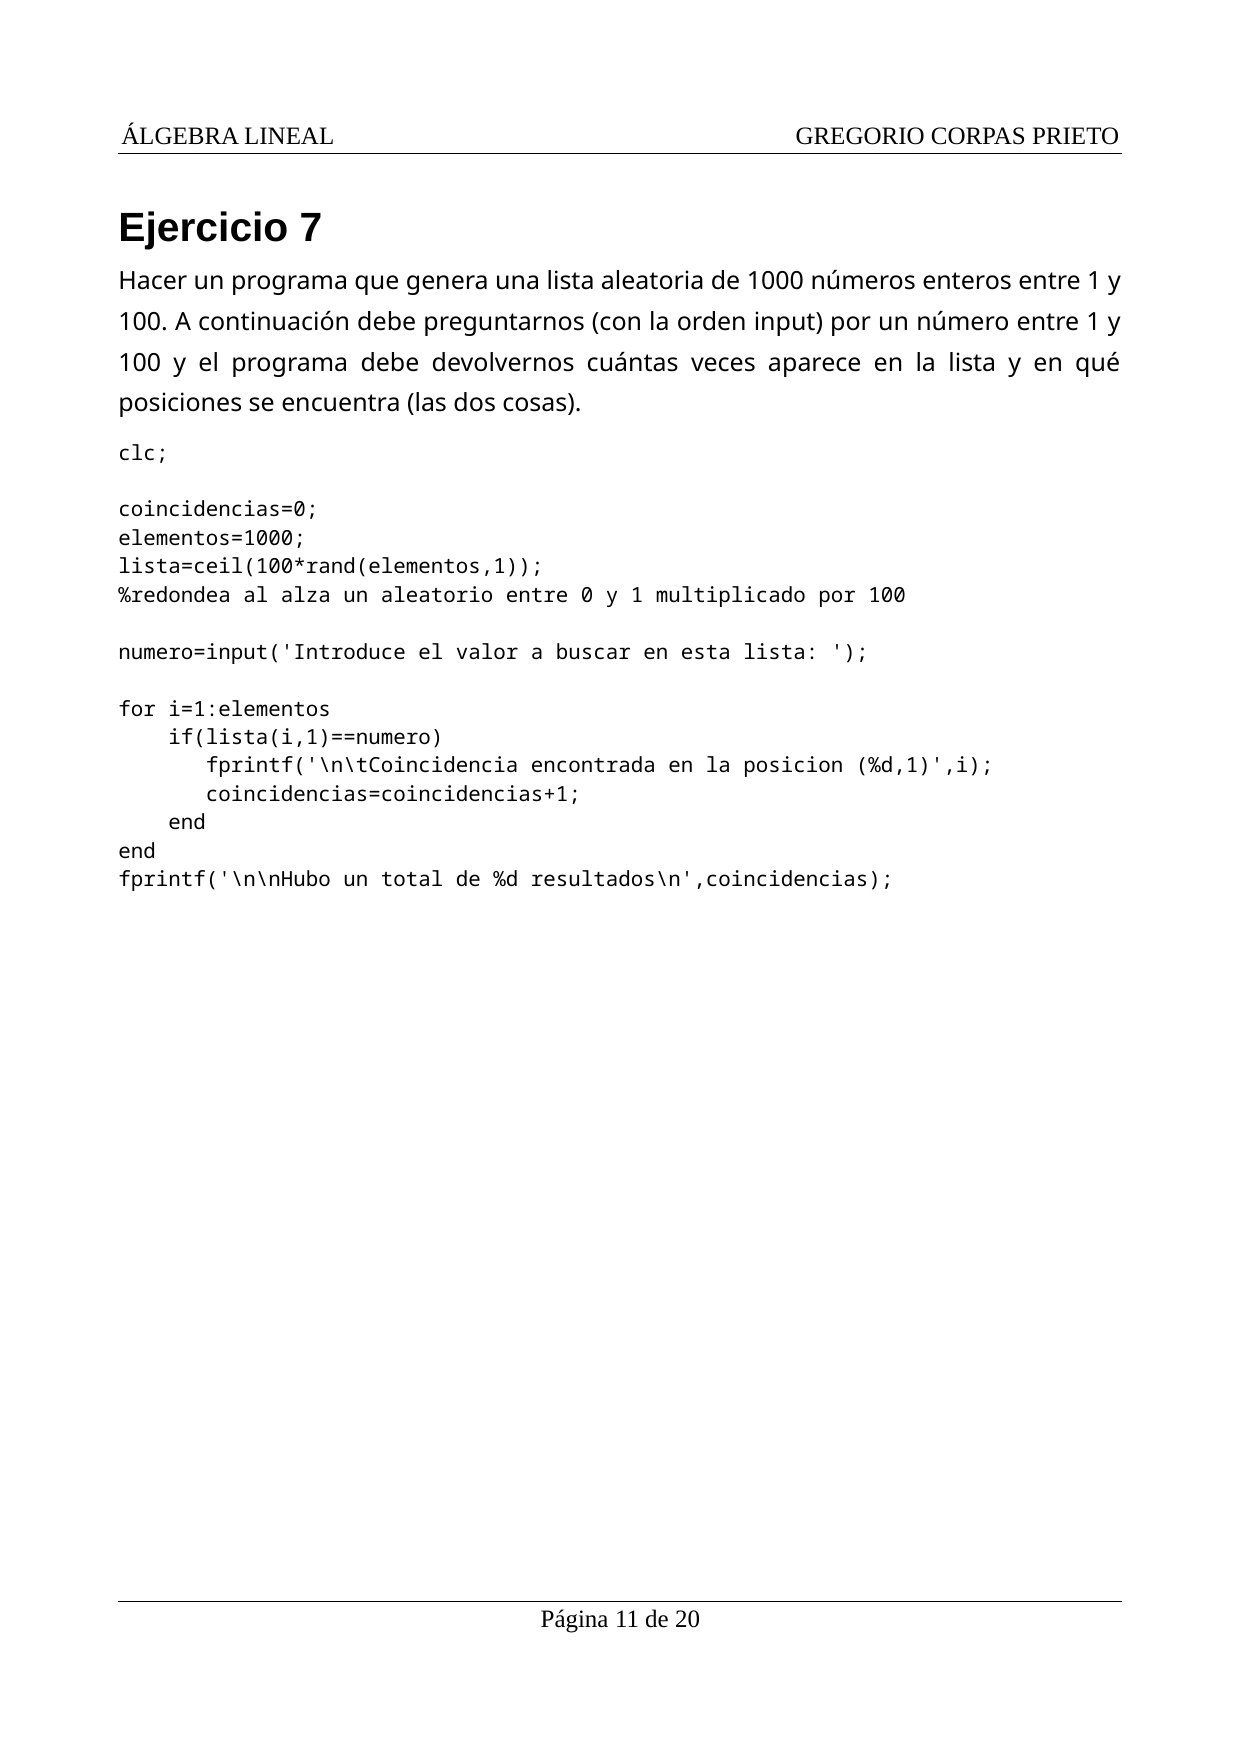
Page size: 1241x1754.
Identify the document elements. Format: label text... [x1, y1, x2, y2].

text Hacer un programa que genera una lista aleatoria de 1000 números enteros entre 1 y 100. A continuación debe preguntarnos (con la orden input) por un número entre 1 y 100 y el programa debe devolvernos cuántas veces aparece en la lista y en qué posiciones se encuentra (las dos cosas). [118, 263, 1122, 419]
text coincidencias=0; [118, 494, 1122, 523]
text numero=input('Introduce el valor a buscar en esta lista: '); [118, 637, 1122, 665]
text end [118, 836, 1122, 864]
subtitle Ejercicio 7 [118, 203, 1122, 250]
text fprintf('\n\nHubo un total de %d resultados\n',coincidencias); [118, 864, 1122, 893]
text fprintf('\n\tCoincidencia encontrada en la posicion (%d,1)',i); [118, 751, 1122, 779]
text coincidencias=coincidencias+1; [118, 779, 1122, 807]
text elementos=1000; [118, 523, 1122, 551]
text clc; [118, 438, 1122, 466]
text lista=ceil(100*rand(elementos,1)); [118, 551, 1122, 580]
text if(lista(i,1)==numero) [118, 722, 1122, 751]
text for i=1:elementos [118, 694, 1122, 722]
text end [118, 807, 1122, 836]
text %redondea al alza un aleatorio entre 0 y 1 multiplicado por 100 [118, 580, 1122, 608]
